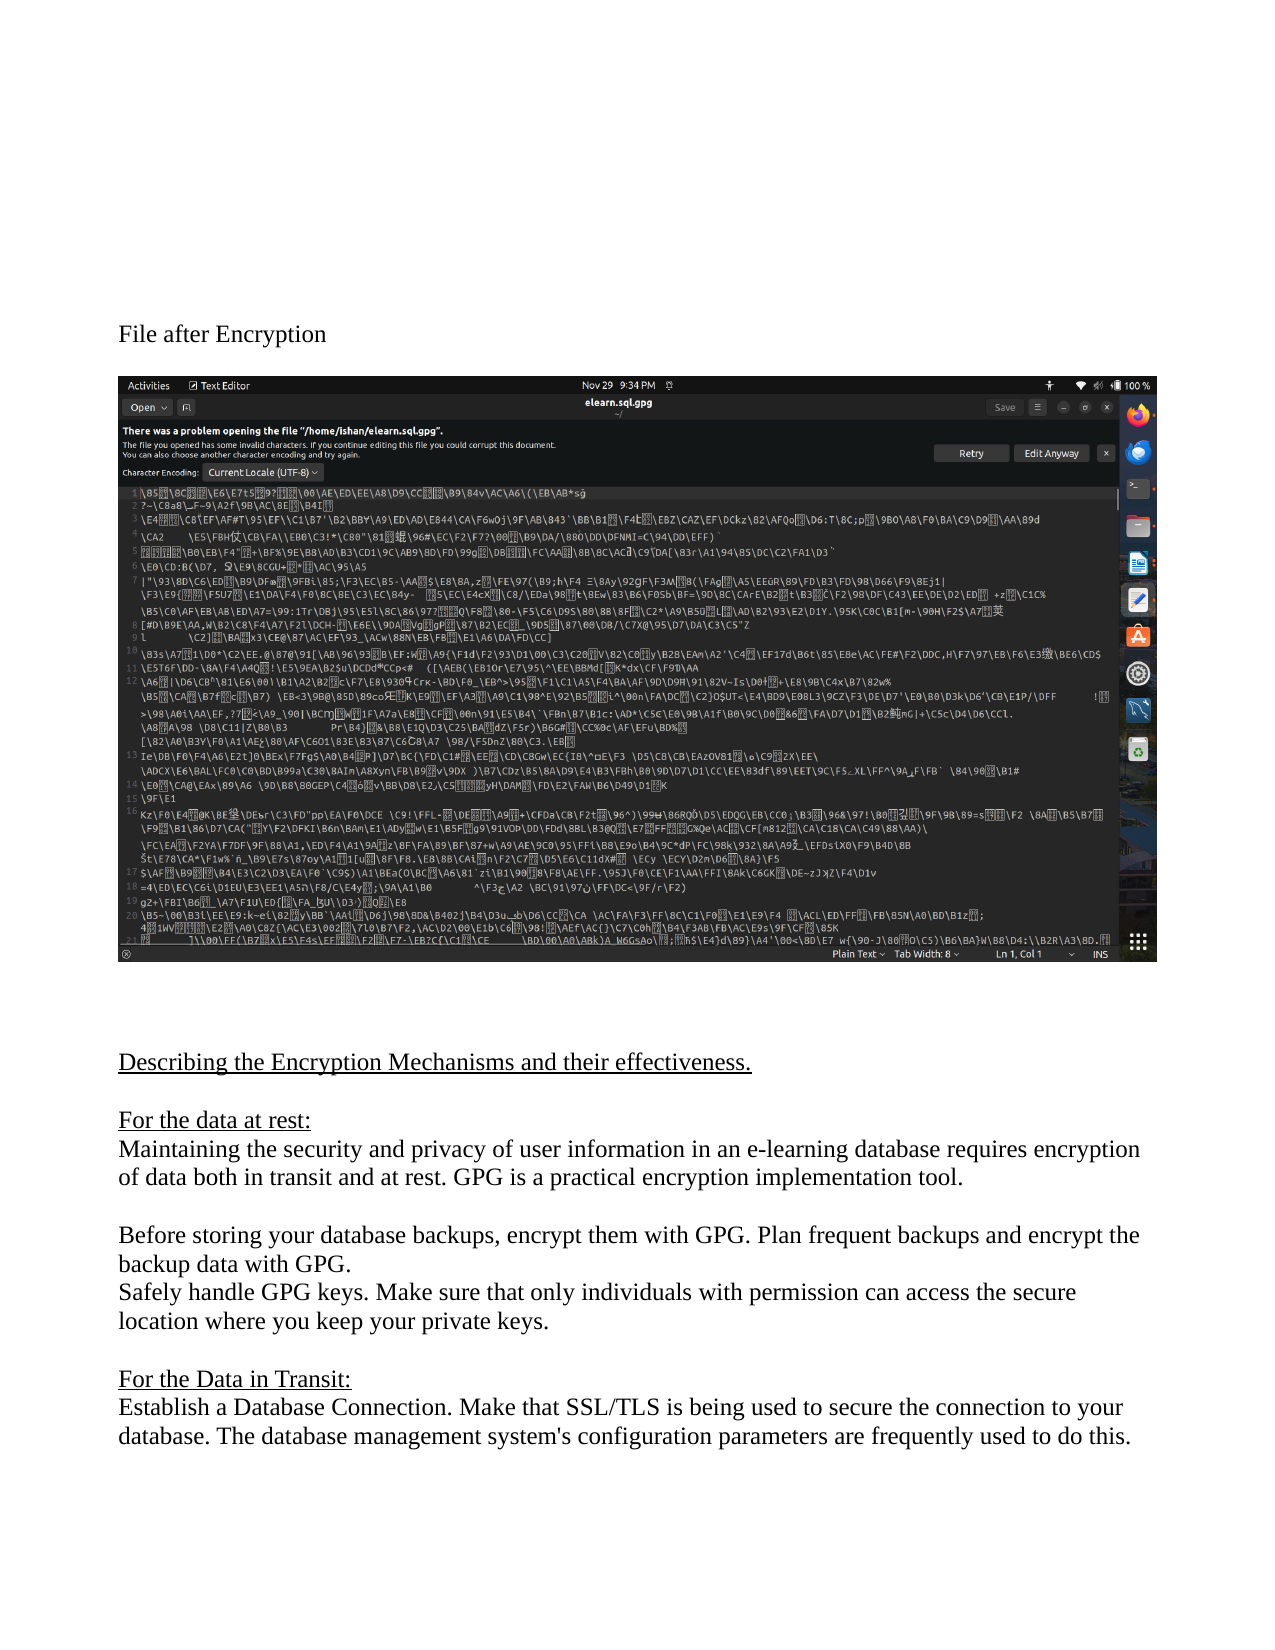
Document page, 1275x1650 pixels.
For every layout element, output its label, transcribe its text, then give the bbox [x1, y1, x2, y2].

text Establish a Database Connection. Make that SSL/TLS is being used to secure the connection to your database. The database management system's configuration parameters are frequently used to do this. [118, 1392, 1157, 1450]
text Maintaining the security and privacy of user information in an e-learning database requires encryption of data both in transit and at rest. GPG is a practical encryption implementation tool. [118, 1134, 1157, 1191]
text For the data at rest: [118, 1105, 1157, 1134]
text Safely handle GPG keys. Make sure that only individuals with permission can access the secure location where you keep your private keys. [118, 1277, 1157, 1335]
text For the Data in Transit: [118, 1364, 1157, 1392]
text File after Encryption [118, 319, 1157, 348]
text Describing the Encryption Mechanisms and their effectiveness. [118, 1047, 1157, 1076]
text Before storing your database backups, encrypt them with GPG. Plan frequent backups and encrypt the backup data with GPG. [118, 1220, 1157, 1277]
